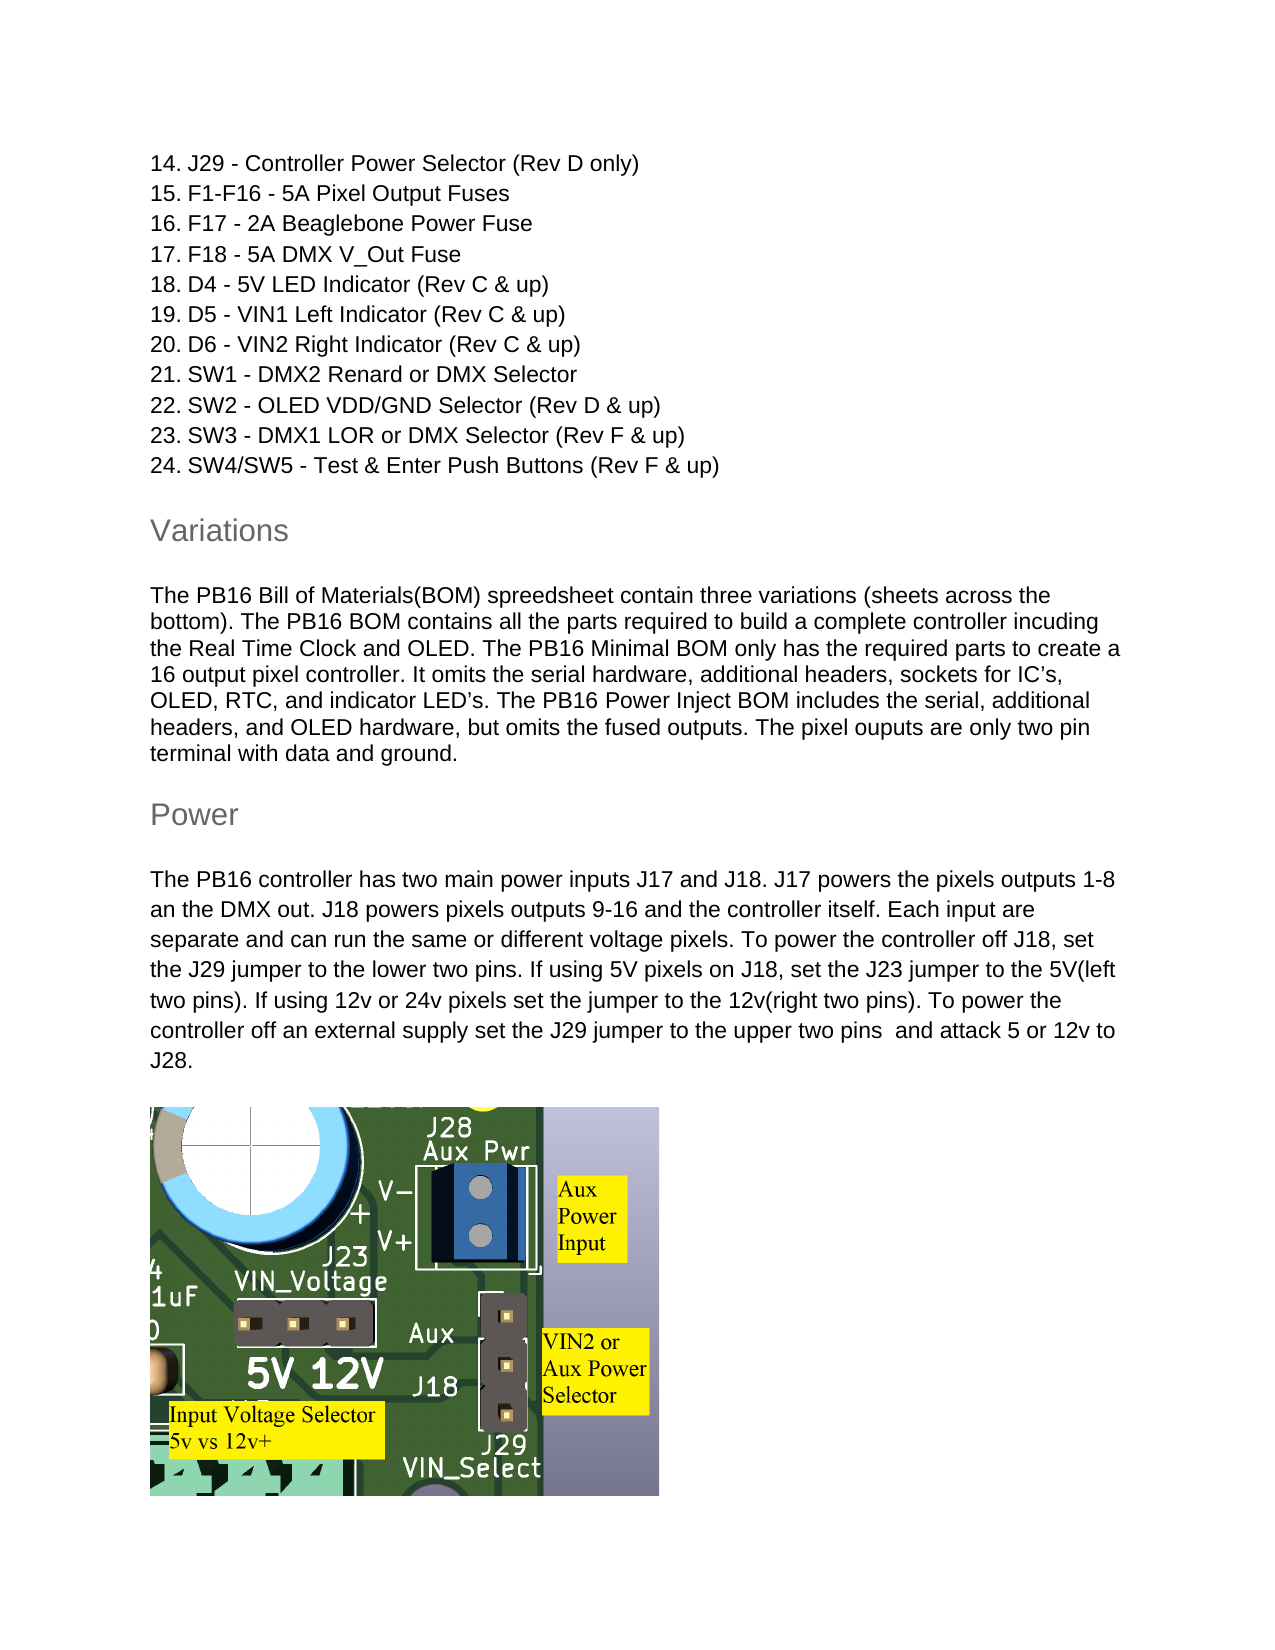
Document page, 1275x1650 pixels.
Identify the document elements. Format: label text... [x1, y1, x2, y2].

list F18 - 5A DMX V_Out Fuse [150, 241, 1125, 267]
list SW3 - DMX1 LOR or DMX Selector (Rev F & up) [150, 422, 1125, 448]
subtitle Variations [150, 512, 1125, 548]
list D6 - VIN2 Right Indicator (Rev C & up) [150, 331, 1125, 358]
list F17 - 2A Beaglebone Power Fuse [150, 210, 1125, 237]
list D5 - VIN1 Left Indicator (Rev C & up) [150, 301, 1125, 327]
text The PB16 controller has two main power inputs J17 and J18. J17 powers the pixels outputs 1-8 an the DMX out. J18 powers pixels outputs 9-16 and the controller itself. Each input are separate and can run the same or different voltage pixels. To power the controller off J18, set the J29 jumper to the lower two pins. If using 5V pixels on J18, set the J23 jumper to the 5V(left two pins). If using 12v or 24v pixels set the jumper to the 12v(right two pins). To power the controller off an external supply set the J29 jumper to the upper two pins and attack 5 or 12v to J28. [150, 866, 1125, 1073]
subtitle Power [150, 796, 1125, 832]
text The PB16 Bill of Materials(BOM) spreedsheet contain three variations (sheets across the bottom). The PB16 BOM contains all the parts required to build a complete controller incuding the Real Time Clock and OLED. The PB16 Minimal BOM only has the required parts to create a 16 output pixel controller. It omits the serial hardware, additional headers, sockets for IC’s, OLED, RTC, and indicator LED’s. The PB16 Power Inject BOM includes the serial, additional headers, and OLED hardware, but omits the fused outputs. The pixel ouputs are only two pin terminal with data and ground. [150, 582, 1125, 766]
list J29 - Controller Power Selector (Rev D only) [150, 150, 1125, 176]
list F1-F16 - 5A Pixel Output Fuses [150, 180, 1125, 207]
list SW1 - DMX2 Renard or DMX Selector [150, 361, 1125, 388]
list SW2 - OLED VDD/GND Selector (Rev D & up) [150, 392, 1125, 418]
list SW4/SW5 - Test & Enter Push Buttons (Rev F & up) [150, 452, 1125, 478]
list D4 - 5V LED Indicator (Rev C & up) [150, 271, 1125, 297]
